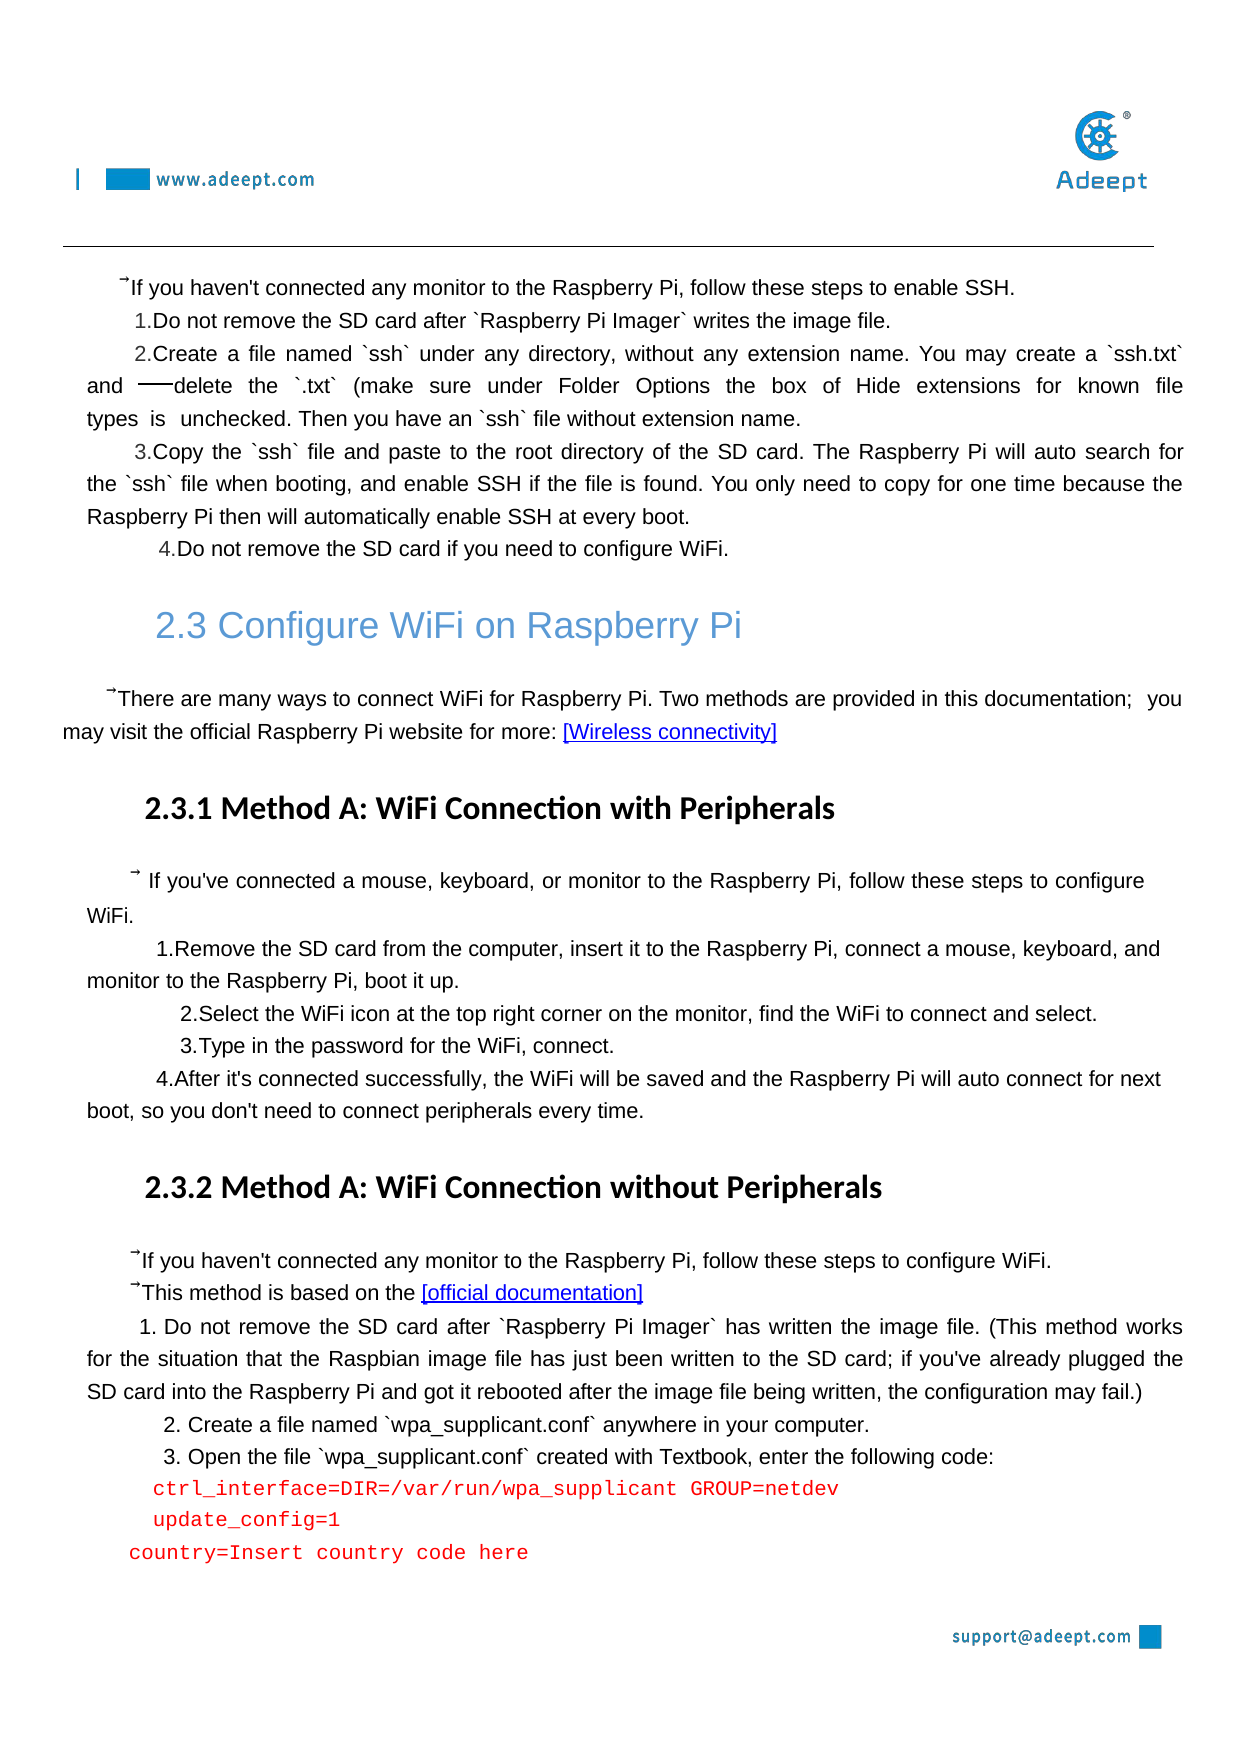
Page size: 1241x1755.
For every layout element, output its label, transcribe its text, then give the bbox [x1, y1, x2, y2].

text ⃗If you haven't connected any monitor to the Raspberry Pi, follow these steps to enable SSH. [130, 274, 1195, 301]
list Copy the `ssh` file and paste to the root directory of the SD card. The Raspberry Pi will auto search for the `ssh` file when booting, and enable SSH if the file is found. You only need to copy for one time because the Raspberry Pi then will automatically enable SSH at every boot. [68, 439, 1184, 529]
text ⃗If you haven't connected any monitor to the Raspberry Pi, follow these steps to configure WiFi. [141, 1245, 1195, 1274]
list Do not remove the SD card after `Raspberry Pi Imager` has written the image file. (This method works for the situation that the Raspbian image file has just been written to the SD card; if you've already plugged the SD card into the Raspberry Pi and got it rebooted after the image file being written, the configuration may fail.) [62, 1314, 1184, 1404]
list Do not remove the SD card after `Raspberry Pi Imager` writes the image file. [68, 308, 1195, 334]
text WiFi. [87, 903, 137, 928]
text monitor to the Raspberry Pi, boot it up. [87, 968, 1195, 993]
text ⃗This method is based on the [official documentation] [141, 1277, 1195, 1307]
list Select the WiFi icon at the top right corner on the monitor, find the WiFi to connect and select. [180, 1000, 1195, 1026]
list Method A: WiFi Connection without Peripherals [144, 1166, 1195, 1207]
list Method A: WiFi Connection with Peripherals [144, 787, 1195, 828]
list Create a file named `wpa_supplicant.conf` anywhere in your computer. [163, 1412, 1195, 1437]
list Remove the SD card from the computer, insert it to the Raspberry Pi, connect a mouse, keyboard, and [147, 935, 1195, 961]
list Configure WiFi on Raspberry Pi [155, 603, 1195, 647]
text ⃗ If you've connected a mouse, keyboard, or monitor to the Raspberry Pi, follow these steps to configure [141, 866, 1195, 895]
list After it's connected successfully, the WiFi will be saved and the Raspberry Pi will auto connect for next boot, so you don't need to connect peripherals every time. [68, 1065, 1176, 1123]
list Do not remove the SD card if you need to configure WiFi. [158, 536, 1195, 562]
text country=Insert country code here [128, 1542, 587, 1565]
text ⃗There are many ways to connect WiFi for Raspberry Pi. Two methods are provided in this documentation; you may visit the official Raspberry Pi website for more: [Wireless connectivity] [62, 683, 1184, 744]
list Create a file named `ssh` under any directory, without any extension name. You may create a `ssh.txt` and delete the `.txt` (make sure under Folder Options the box of Hide extensions for known file types is unchecked. Then you have an `ssh` file without extension name. [68, 341, 1184, 431]
list Open the file `wpa_supplicant.conf` created with Textbook, enter the following code: ctrl_interface=DIR=/var/run/wpa_supplicant GROUP=netdev update_config=1 [128, 1444, 998, 1533]
list Type in the password for the WiFi, connect. [180, 1033, 1195, 1058]
